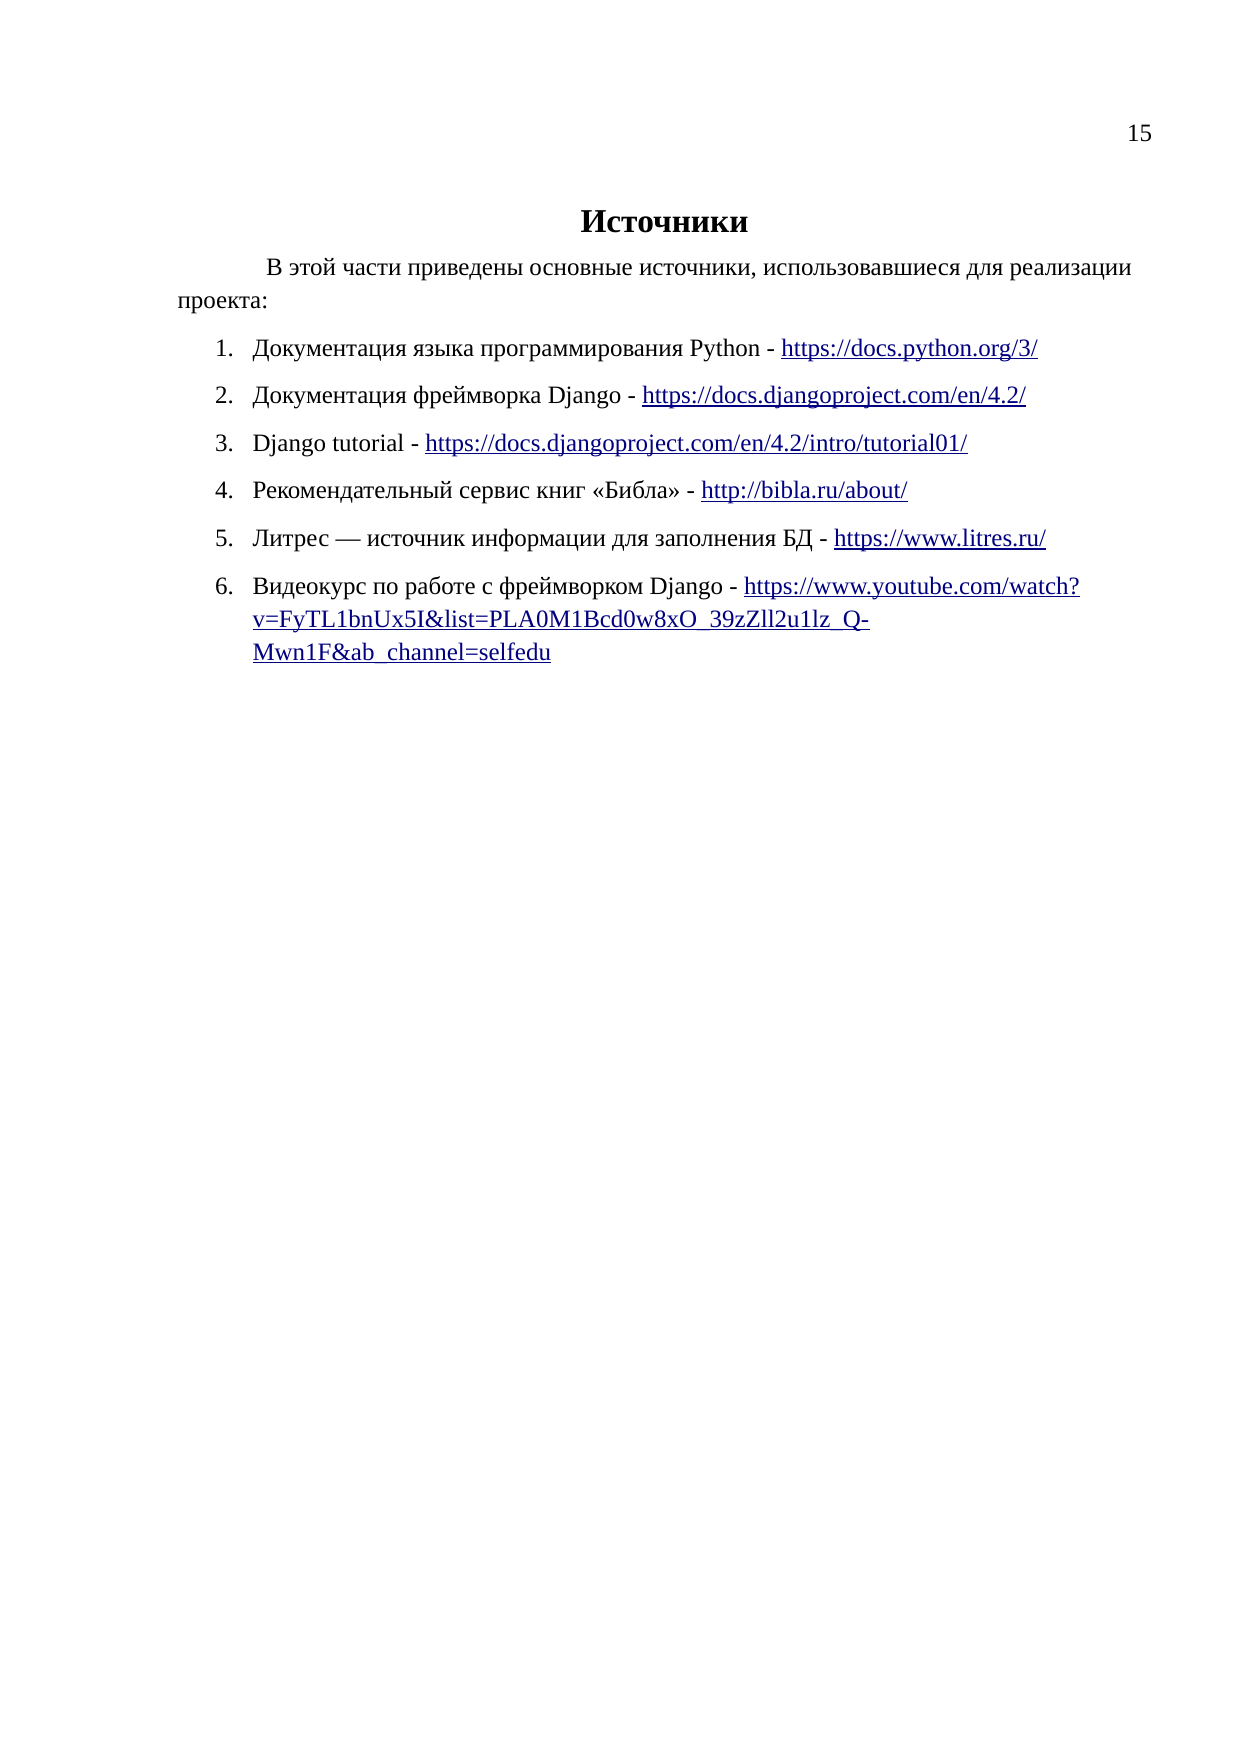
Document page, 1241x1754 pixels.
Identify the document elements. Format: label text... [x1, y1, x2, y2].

list Django tutorial - https://docs.djangoproject.com/en/4.2/intro/tutorial01/ [215, 428, 1152, 457]
text В этой части приведены основные источники, использовавшиеся для реализации проекта: [177, 252, 1152, 314]
subtitle Источники [177, 201, 1152, 240]
list Документация фреймворка Django - https://docs.djangoproject.com/en/4.2/ [215, 380, 1152, 409]
list Документация языка программирования Python - https://docs.python.org/3/ [215, 333, 1152, 362]
list Рекомендательный сервис книг «Библа» - http://bibla.ru/about/ [215, 476, 1152, 504]
list Литрес — источник информации для заполнения БД - https://www.litres.ru/ [215, 523, 1152, 552]
list Видеокурс по работе с фреймворком Django - https://www.youtube.com/watch?v=FyTL1bnUx5I&list=PLA0M1Bcd0w8xO_39zZll2u1lz_Q-Mwn1F&ab_channel=selfedu [215, 571, 1152, 666]
